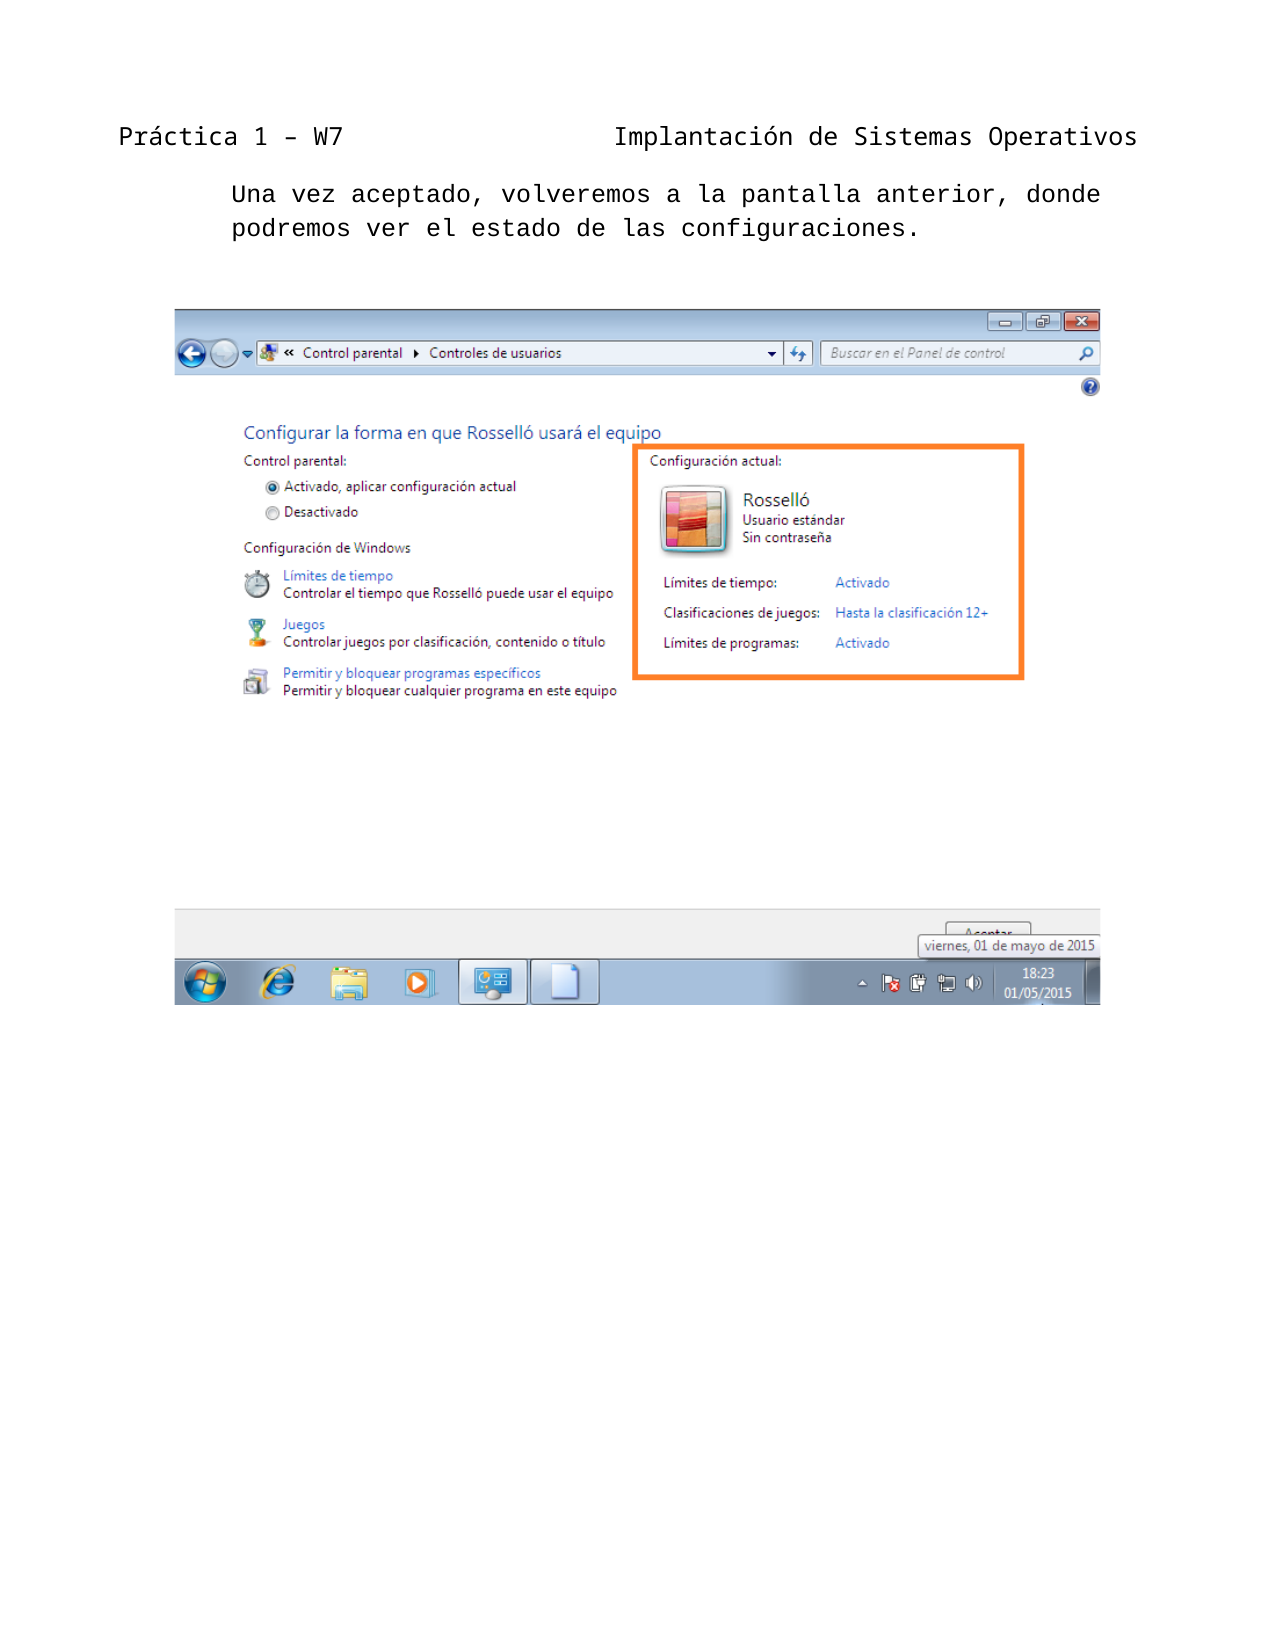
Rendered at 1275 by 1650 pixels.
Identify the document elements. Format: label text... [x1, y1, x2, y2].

picture [174, 308, 1101, 1005]
text Una vez aceptado, volveremos a la pantalla anterior, donde podremos ver el estado de las configuraciones. [231, 182, 1157, 244]
